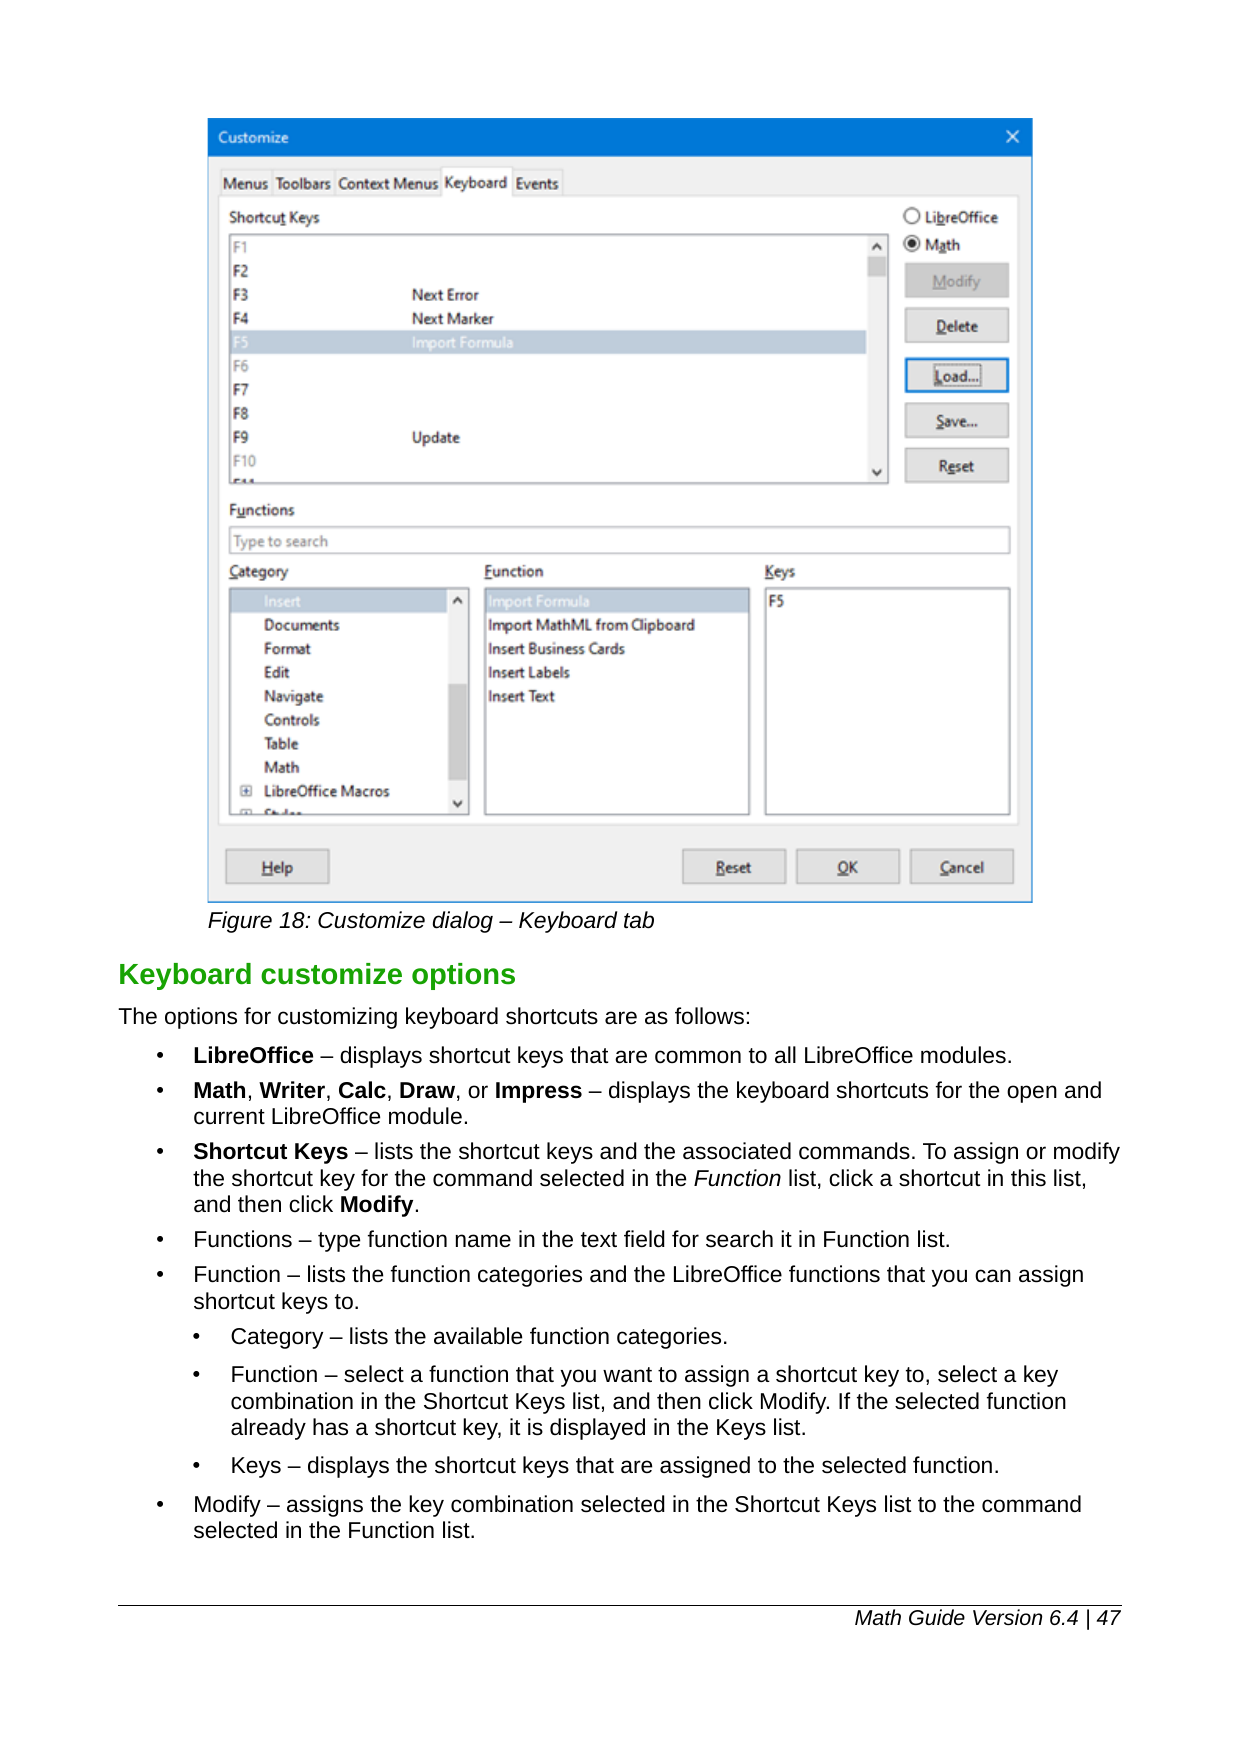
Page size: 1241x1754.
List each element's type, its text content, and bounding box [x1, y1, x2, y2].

list Modify – assigns the key combination selected in the Shortcut Keys list to the command selected in the Function list. [156, 1491, 1122, 1543]
list Function – lists the function categories and the LibreOffice functions that you can assign shortcut keys to. [156, 1261, 1122, 1314]
list Math, Writer, Calc, Draw, or Impress – displays the keyboard shortcuts for the open and current LibreOffice module. [156, 1077, 1122, 1129]
subtitle Keyboard customize options [118, 957, 1122, 991]
picture [207, 118, 1033, 903]
list Shortcut Keys – lists the shortcut keys and the associated commands. To assign or modify the shortcut key for the command selected in the Function list, click a shortcut in this list, and then click Modify. [156, 1138, 1122, 1217]
list Function – select a function that you want to assign a shortcut key to, select a key combination in the Shortcut Keys list, and then click Modify. If the selected function already has a shortcut key, it is displayed in the Keys list. [192, 1361, 1122, 1440]
list Keys – displays the shortcut keys that are assigned to the selected function. [192, 1452, 1122, 1479]
list LibreOffice – displays shortcut keys that are common to all LibreOffice modules. [156, 1042, 1122, 1068]
text Figure 18: Customize dialog – Keyboard tab [208, 903, 1033, 934]
list Category – lists the available function categories. [192, 1323, 1122, 1349]
text The options for customizing keyboard shortcuts are as follows: [118, 1003, 1122, 1029]
list Functions – type function name in the text field for search it in Function list. [156, 1226, 1122, 1253]
